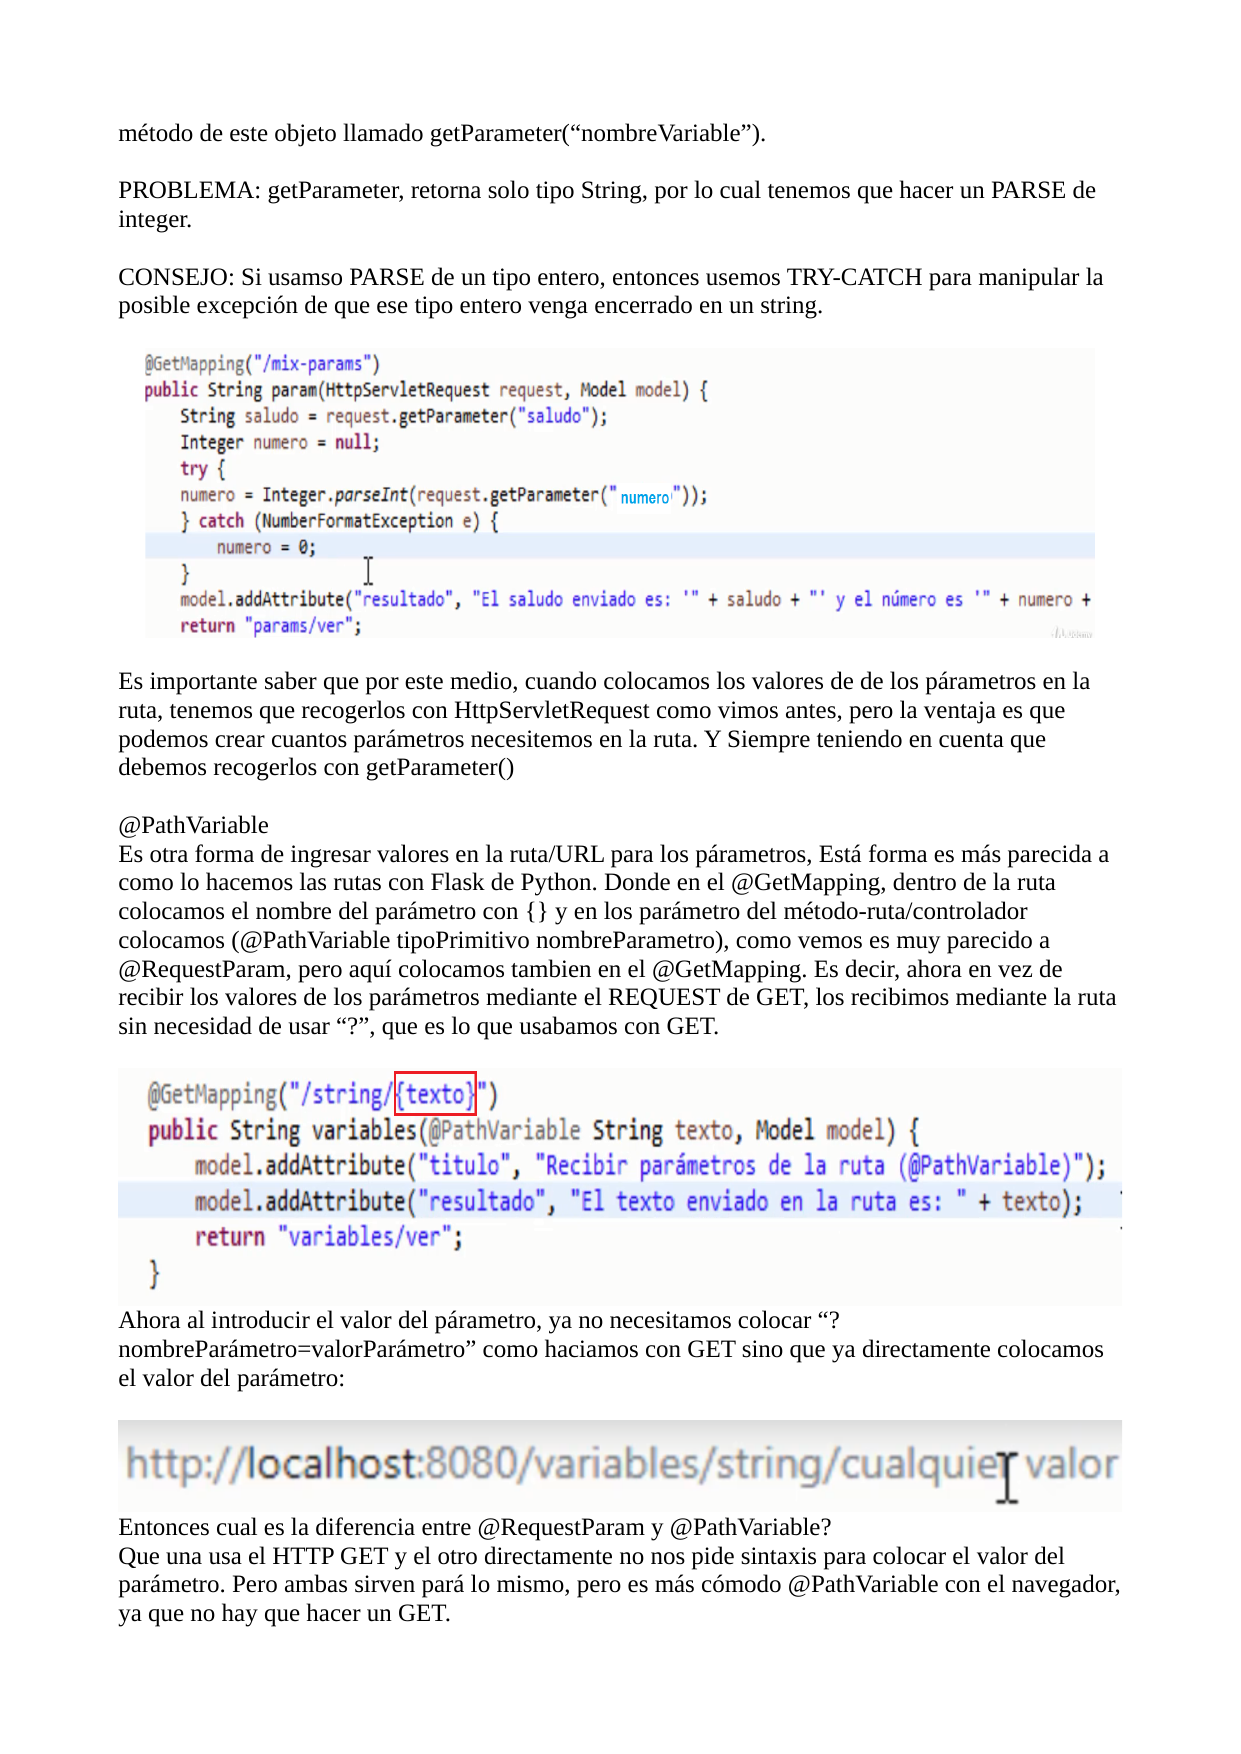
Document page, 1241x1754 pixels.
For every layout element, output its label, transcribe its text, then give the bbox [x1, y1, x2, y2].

text Es otra forma de ingresar valores en la ruta/URL para los párametros, Está forma es más parecida a como lo hacemos las rutas con Flask de Python. Donde en el @GetMapping, dentro de la ruta colocamos el nombre del parámetro con {} y en los parámetro del método-ruta/controlador colocamos (@PathVariable tipoPrimitivo nombreParametro), como vemos es muy parecido a @RequestParam, pero aquí colocamos tambien en el @GetMapping. Es decir, ahora en vez de recibir los valores de los parámetros mediante el REQUEST de GET, los recibimos mediante la ruta sin necesidad de usar “?”, que es lo que usabamos con GET. [118, 839, 1122, 1040]
text Ahora al introducir el valor del párametro, ya no necesitamos colocar “?nombreParámetro=valorParámetro” como haciamos con GET sino que ya directamente colocamos el valor del parámetro: [118, 1306, 1122, 1392]
text PROBLEMA: getParameter, retorna solo tipo String, por lo cual tenemos que hacer un PARSE de integer. [118, 176, 1122, 233]
text CONSEJO: Si usamso PARSE de un tipo entero, entonces usemos TRY-CATCH para manipular la posible excepción de que ese tipo entero venga encerrado en un string. [118, 262, 1122, 319]
text Que una usa el HTTP GET y el otro directamente no nos pide sintaxis para colocar el valor del parámetro. Pero ambas sirven pará lo mismo, pero es más cómodo @PathVariable con el navegador, ya que no hay que hacer un GET. [118, 1541, 1122, 1627]
text método de este objeto llamado getParameter(“nombreVariable”). [118, 118, 1122, 147]
text @PathVariable [118, 810, 1122, 839]
text Es importante saber que por este medio, cuando colocamos los valores de de los párametros en la ruta, tenemos que recogerlos con HttpServletRequest como vimos antes, pero la ventaja es que podemos crear cuantos parámetros necesitemos en la ruta. Y Siempre teniendo en cuenta que debemos recogerlos con getParameter() [118, 666, 1122, 781]
text Entonces cual es la diferencia entre @RequestParam y @PathVariable? [118, 1512, 1122, 1541]
